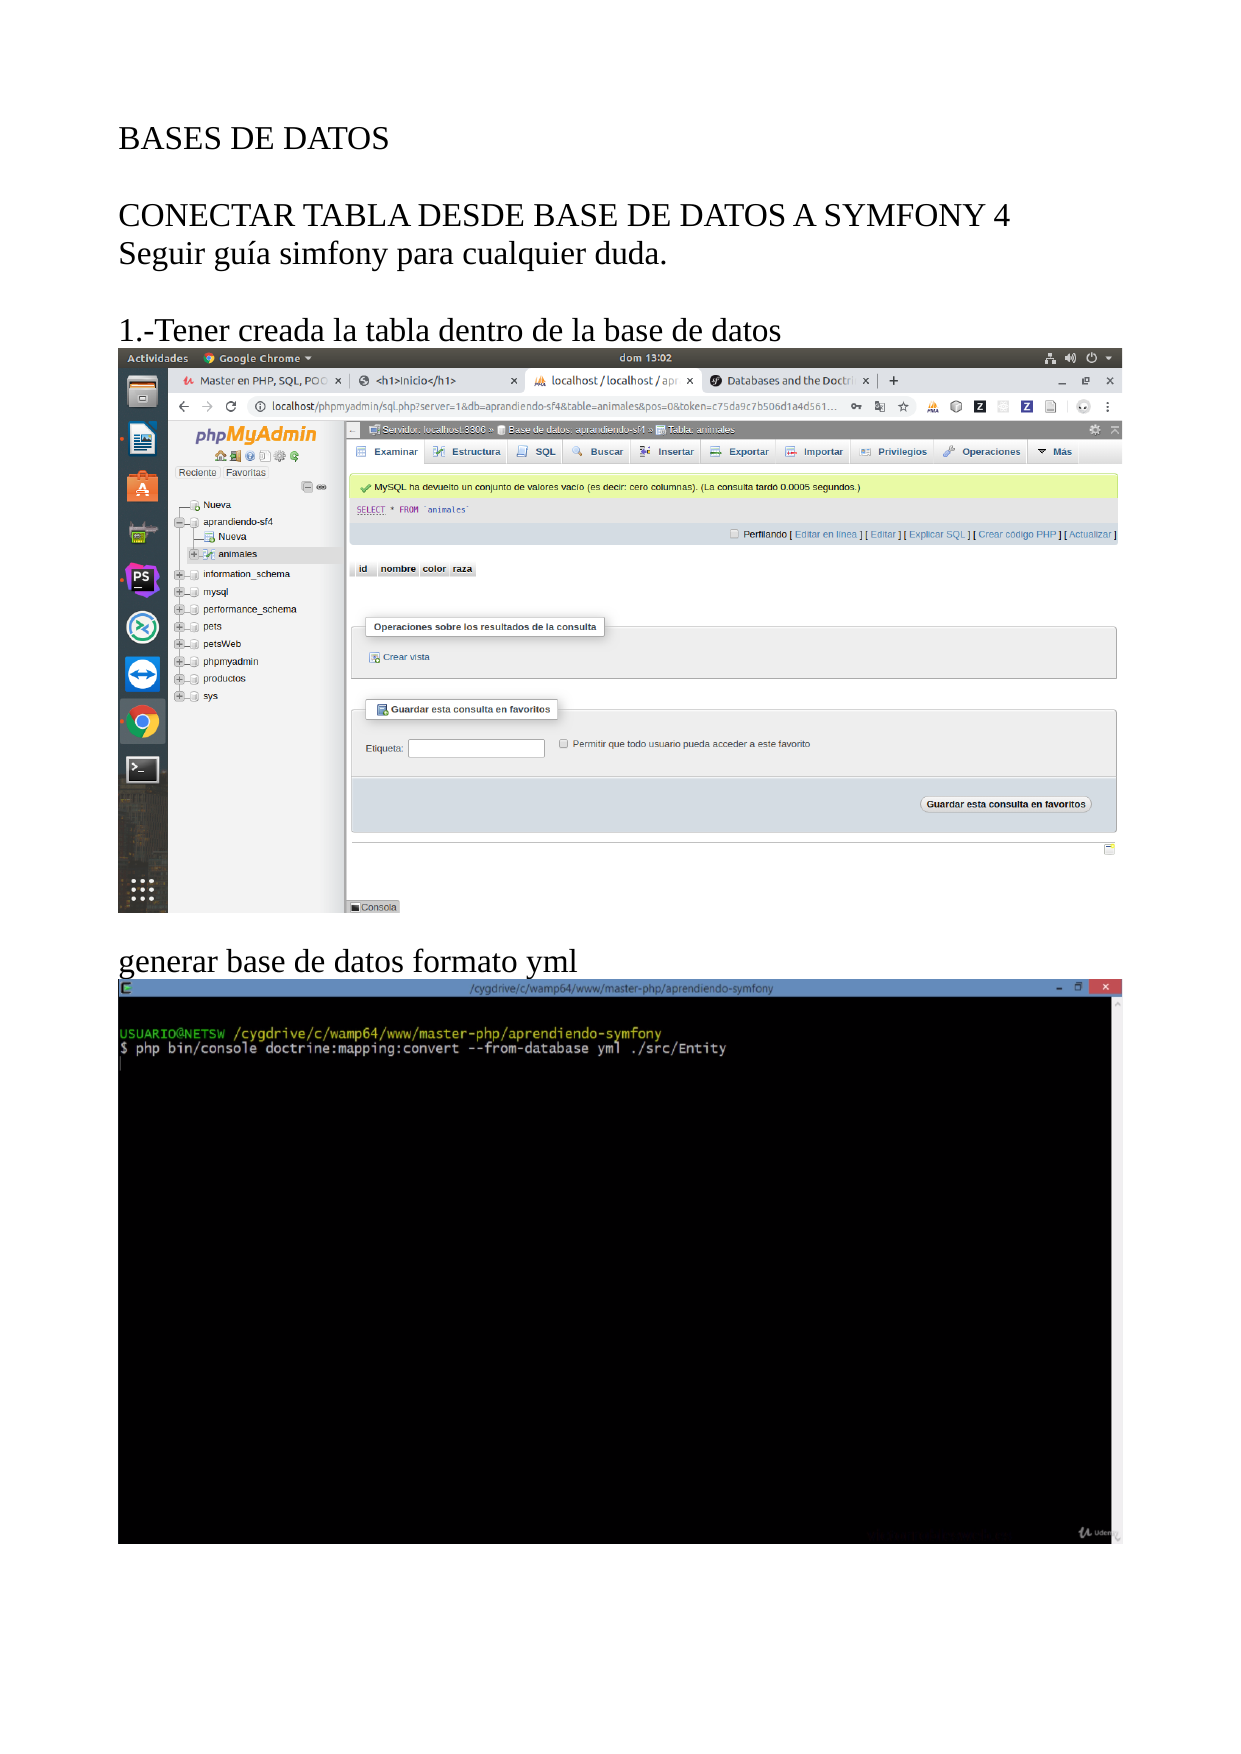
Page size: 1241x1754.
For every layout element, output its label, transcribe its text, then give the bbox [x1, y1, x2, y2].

text BASES DE DATOS [118, 118, 1122, 156]
text CONECTAR TABLA DESDE BASE DE DATOS A SYMFONY 4 [118, 195, 1122, 233]
text generar base de datos formato yml [118, 941, 1122, 979]
text 1.-Tener creada la tabla dentro de la base de datos [118, 310, 1122, 348]
text Seguir guía simfony para cualquier duda. [118, 233, 1122, 271]
